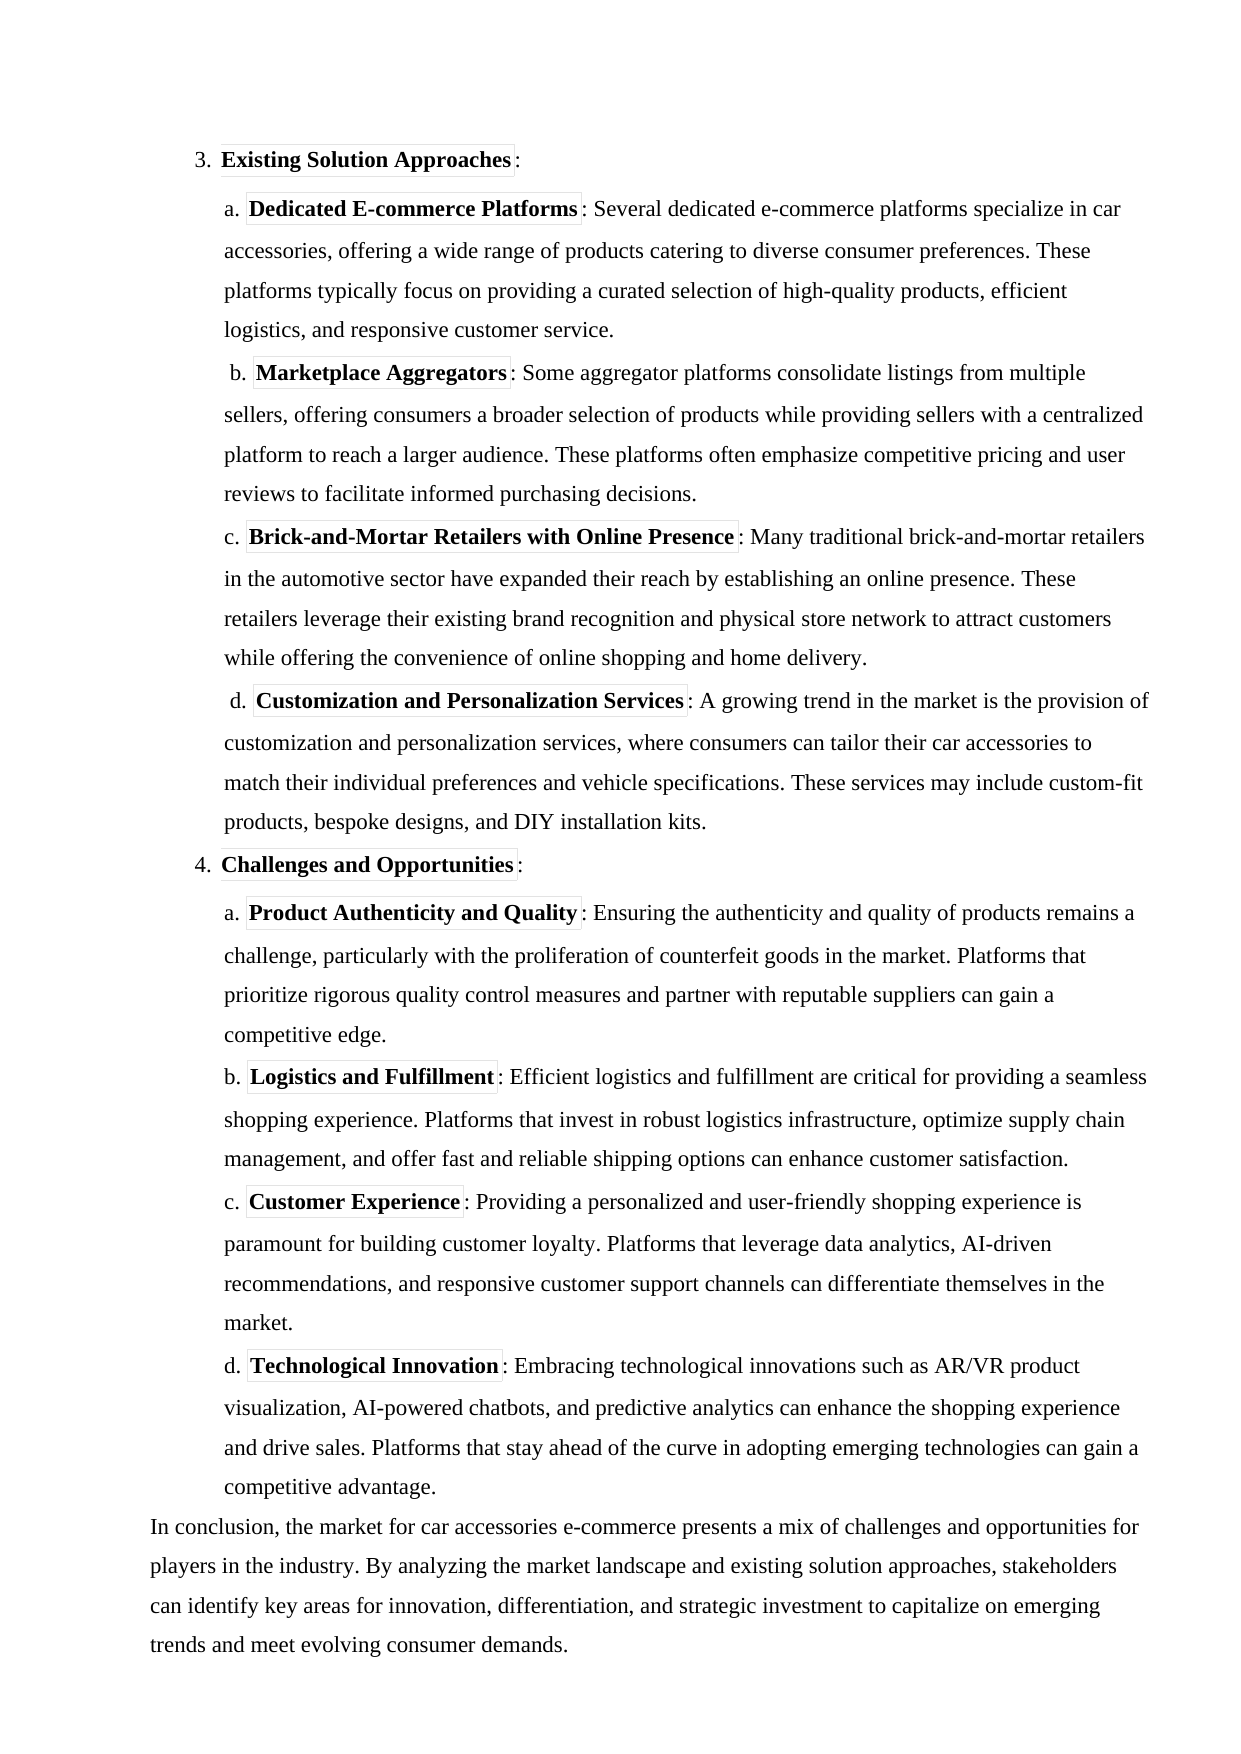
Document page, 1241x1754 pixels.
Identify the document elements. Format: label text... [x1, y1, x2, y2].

list a. Dedicated E-commerce Platforms: Several dedicated e-commerce platforms specialize in car accessories, offering a wide range of products catering to diverse consumer preferences. These platforms typically focus on providing a curated selection of high-quality products, efficient logistics, and responsive customer service. [194, 192, 1152, 343]
list d. Technological Innovation: Embracing technological innovations such as AR/VR product visualization, AI-powered chatbots, and predictive analytics can enhance the shopping experience and drive sales. Platforms that stay ahead of the curve in adopting emerging technologies can gain a competitive advantage. [194, 1349, 1152, 1500]
list c. Brick-and-Mortar Retailers with Online Presence: Many traditional brick-and-mortar retailers in the automotive sector have expanded their reach by establishing an online presence. These retailers leverage their existing brand recognition and physical store network to attract customers while offering the convenience of online shopping and home delivery. [194, 520, 1152, 671]
list c. Customer Experience: Providing a personalized and user-friendly shopping experience is paramount for building customer loyalty. Platforms that leverage data analytics, AI-driven recommendations, and responsive customer support channels can differentiate themselves in the market. [194, 1185, 1152, 1336]
text In conclusion, the market for car accessories e-commerce presents a mix of challenges and opportunities for players in the industry. By analyzing the market landscape and existing solution approaches, stakeholders can identify key areas for innovation, differentiation, and strategic investment to capitalize on emerging trends and meet evolving consumer demands. [150, 1513, 1152, 1658]
list Existing Solution Approaches: [194, 143, 514, 176]
list a. Product Authenticity and Quality: Ensuring the authenticity and quality of products remains a challenge, particularly with the proliferation of counterfeit goods in the market. Platforms that prioritize rigorous quality control measures and partner with reputable suppliers can gain a competitive edge. [194, 896, 1152, 1047]
list Challenges and Opportunities: [194, 848, 517, 880]
list d. Customization and Personalization Services: A growing trend in the market is the provision of customization and personalization services, where consumers can tailor their car accessories to match their individual preferences and vehicle specifications. These services may include custom-fit products, bespoke designs, and DIY installation kits. [194, 684, 1152, 835]
list b. Marketplace Aggregators: Some aggregator platforms consolidate listings from multiple sellers, offering consumers a broader selection of products while providing sellers with a centralized platform to reach a larger audience. These platforms often emphasize competitive pricing and user reviews to facilitate informed purchasing decisions. [194, 356, 1152, 507]
list Existing Solution Approaches: [515, 143, 1152, 176]
list b. Logistics and Fulfillment: Efficient logistics and fulfillment are critical for providing a seamless shopping experience. Platforms that invest in robust logistics infrastructure, optimize supply chain management, and offer fast and reliable shipping options can enhance customer satisfaction. [194, 1060, 1152, 1172]
list Challenges and Opportunities: [518, 848, 1152, 880]
